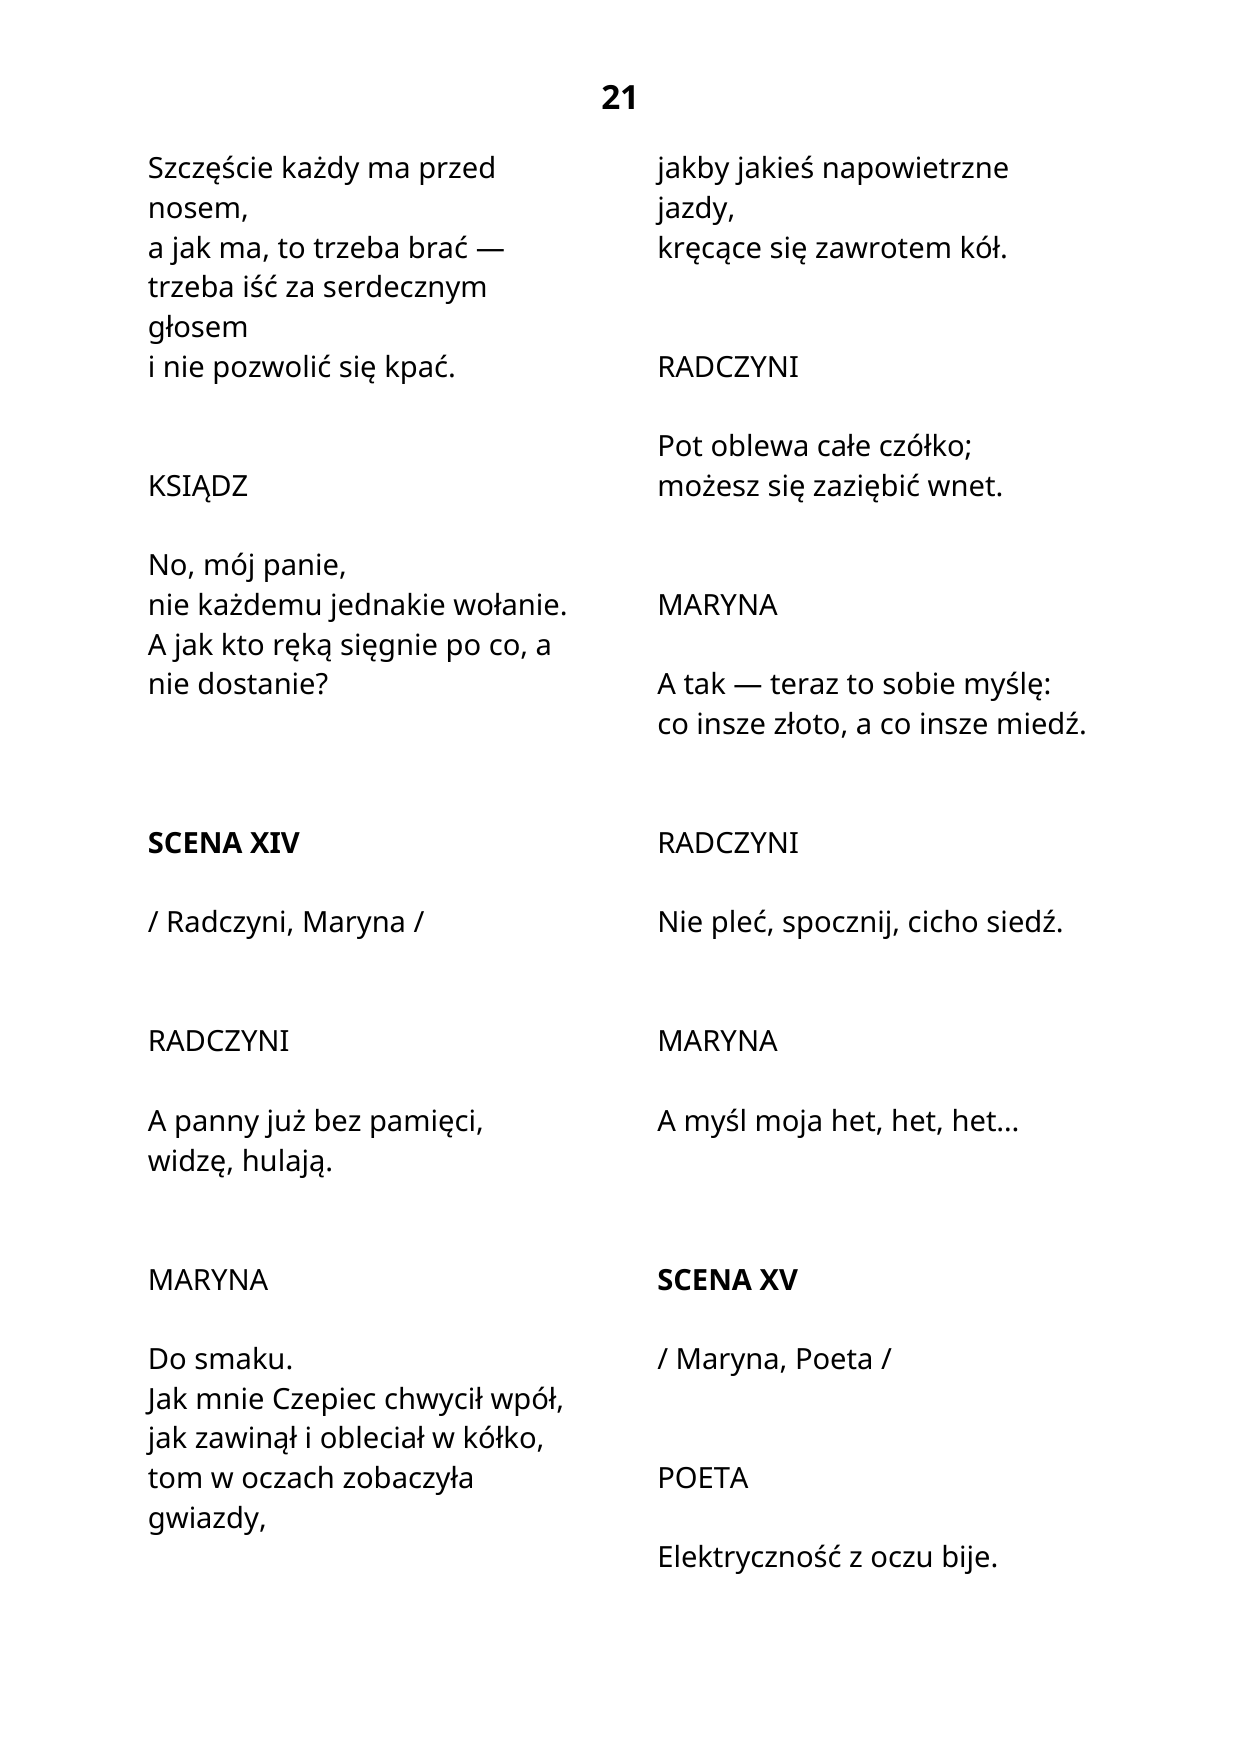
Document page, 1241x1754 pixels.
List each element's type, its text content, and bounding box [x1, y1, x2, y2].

text tom w oczach zobaczyła gwiazdy, [148, 1457, 583, 1537]
text A tak — teraz to sobie myślę: [657, 663, 1093, 703]
text A jak kto ręką sięgnie po co, a nie dostanie? [148, 624, 583, 703]
text możesz się zaziębić wnet. [657, 465, 1093, 505]
text / Radczyni, Maryna / [148, 902, 583, 941]
text MARYNA [657, 584, 1093, 624]
text a jak ma, to trzeba brać — [148, 227, 583, 267]
text SCENA XIV [148, 822, 583, 862]
text RADCZYNI [148, 1021, 583, 1060]
text A panny już bez pamięci, [148, 1100, 583, 1140]
text SCENA XV [657, 1259, 1093, 1298]
text co insze złoto, a co insze miedź. [657, 703, 1093, 743]
text MARYNA [148, 1259, 583, 1298]
text Pot oblewa całe czółko; [657, 425, 1093, 465]
text RADCZYNI [657, 346, 1093, 386]
text jakby jakieś napowietrzne jazdy, [657, 148, 1093, 227]
text No, mój panie, [148, 544, 583, 584]
text Do smaku. [148, 1338, 583, 1378]
text nie każdemu jednakie wołanie. [148, 584, 583, 624]
text / Maryna, Poeta / [657, 1338, 1093, 1378]
text kręcące się zawrotem kół. [657, 227, 1093, 267]
text POETA [657, 1457, 1093, 1497]
text trzeba iść za serdecznym głosem [148, 267, 583, 346]
text Jak mnie Czepiec chwycił wpół, [148, 1378, 583, 1418]
text MARYNA [657, 1021, 1093, 1060]
text KSIĄDZ [148, 465, 583, 505]
text Elektryczność z oczu bije. [657, 1537, 1093, 1576]
text Szczęście każdy ma przed nosem, [148, 148, 583, 227]
text A myśl moja het, het, het… [657, 1100, 1093, 1140]
text jak zawinął i obleciał w kółko, [148, 1418, 583, 1457]
text widzę, hulają. [148, 1140, 583, 1179]
text i nie pozwolić się kpać. [148, 346, 583, 386]
text Nie pleć, spocznij, cicho siedź. [657, 902, 1093, 941]
text RADCZYNI [657, 822, 1093, 862]
